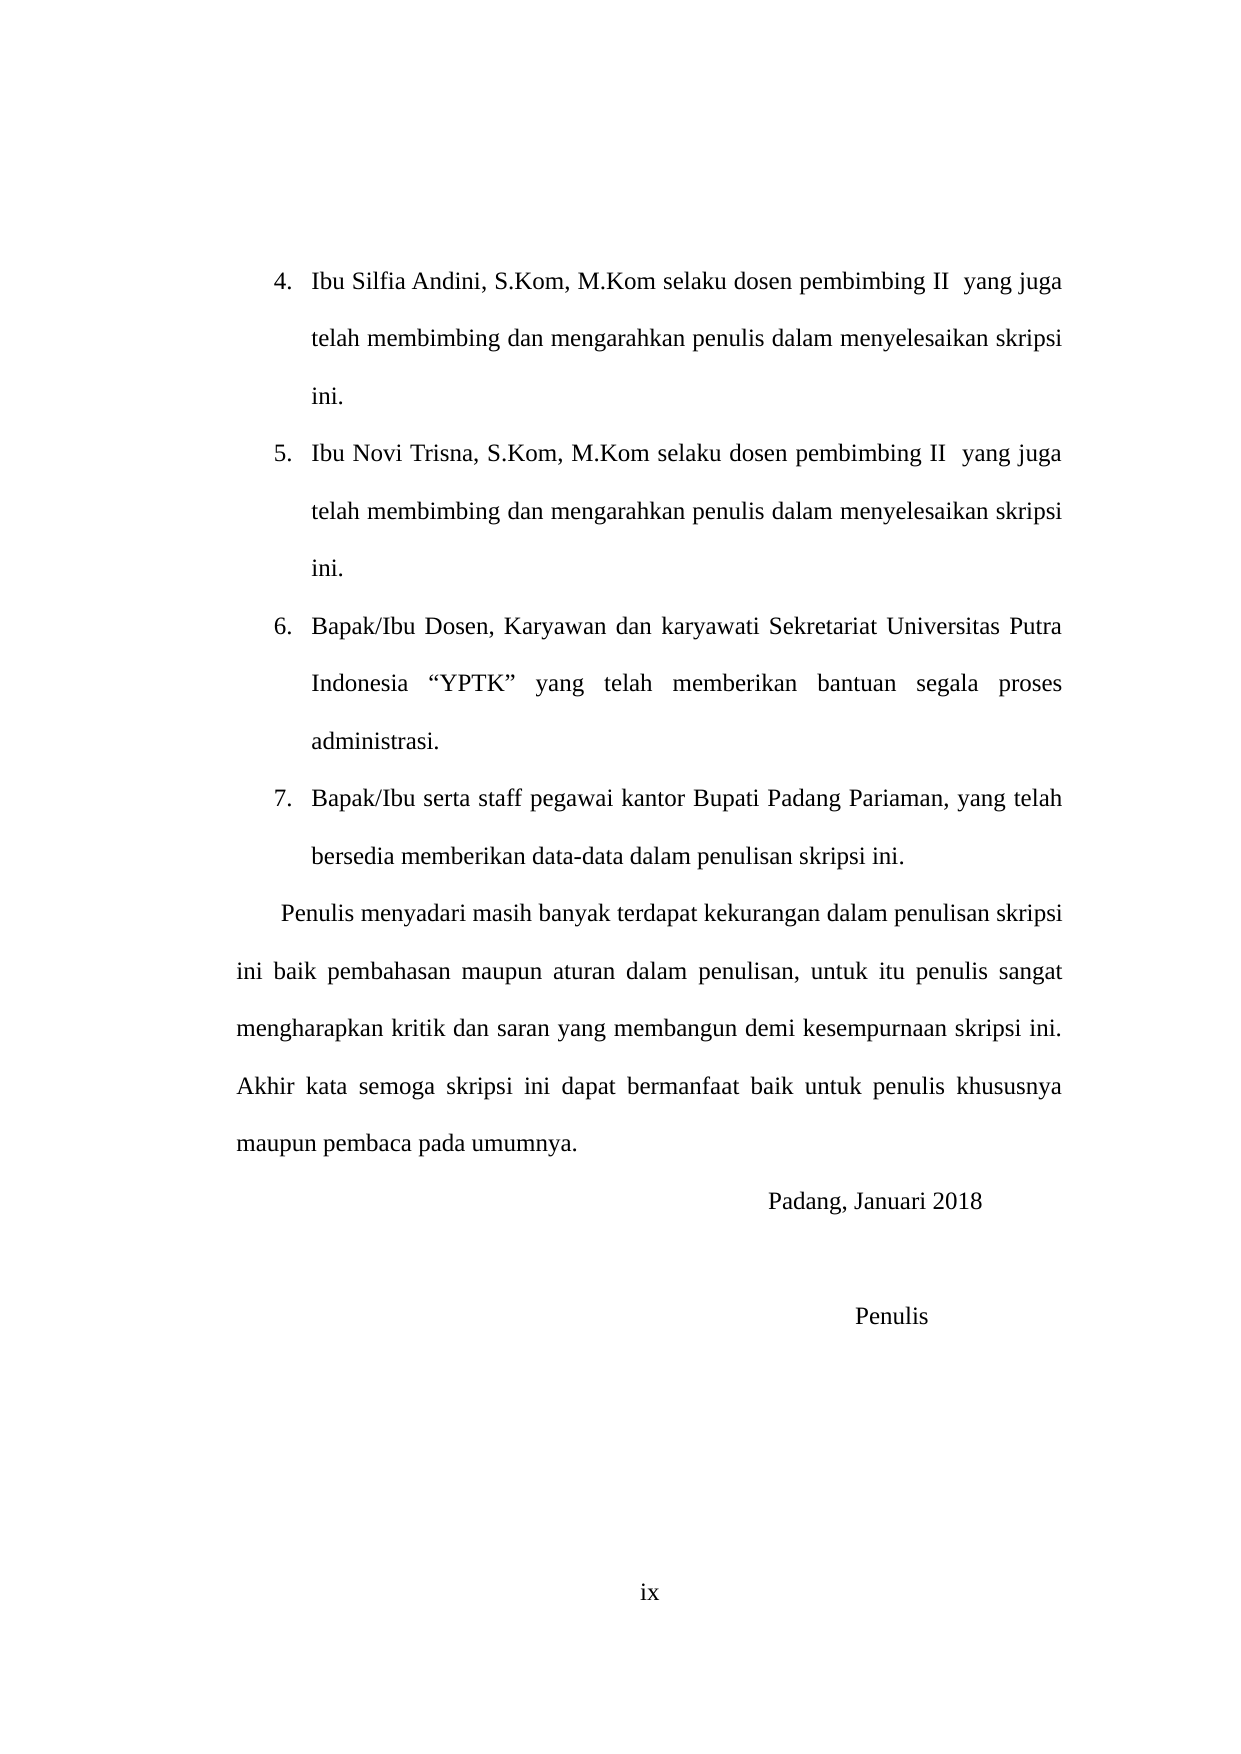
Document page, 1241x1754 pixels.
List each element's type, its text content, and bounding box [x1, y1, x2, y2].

text Penulis [855, 1301, 1063, 1329]
list Bapak/Ibu Dosen, Karyawan dan karyawati Sekretariat Universitas Putra Indonesia “YPTK” yang telah memberikan bantuan segala proses administrasi. [274, 611, 1063, 754]
text Padang, Januari 2018 [738, 1186, 1063, 1214]
list Bapak/Ibu serta staff pegawai kantor Bupati Padang Pariaman, yang telah bersedia memberikan data-data dalam penulisan skripsi ini. [274, 783, 1063, 869]
text Penulis menyadari masih banyak terdapat kekurangan dalam penulisan skripsi ini baik pembahasan maupun aturan dalam penulisan, untuk itu penulis sangat mengharapkan kritik dan saran yang membangun demi kesempurnaan skripsi ini. Akhir kata semoga skripsi ini dapat bermanfaat baik untuk penulis khususnya maupun pembaca pada umumnya. [236, 898, 1063, 1157]
list Ibu Silfia Andini, S.Kom, M.Kom selaku dosen pembimbing II yang juga telah membimbing dan mengarahkan penulis dalam menyelesaikan skripsi ini. [274, 266, 1063, 409]
list Ibu Novi Trisna, S.Kom, M.Kom selaku dosen pembimbing II yang juga telah membimbing dan mengarahkan penulis dalam menyelesaikan skripsi ini. [274, 438, 1063, 582]
